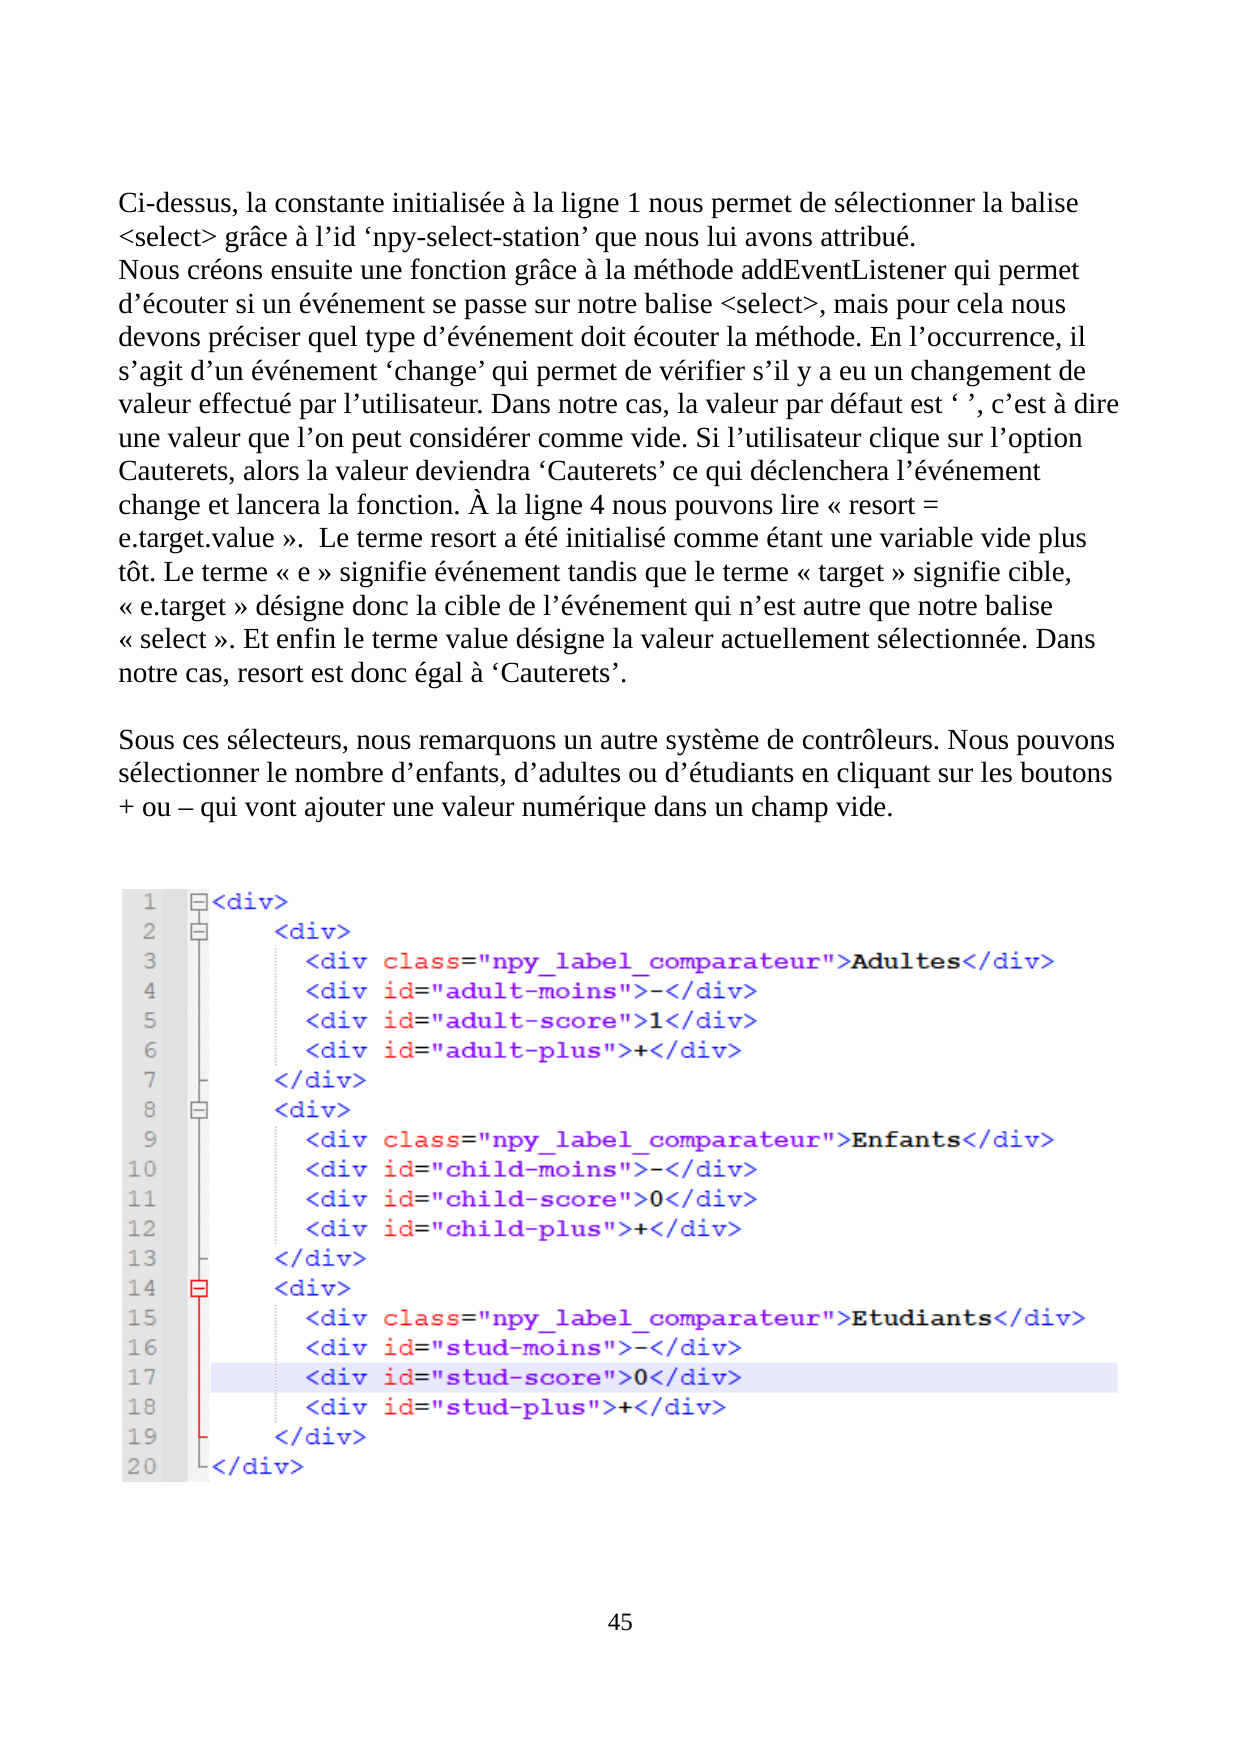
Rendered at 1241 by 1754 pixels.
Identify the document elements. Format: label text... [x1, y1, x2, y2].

text Sous ces sélecteurs, nous remarquons un autre système de contrôleurs. Nous pouvons sélectionner le nombre d’enfants, d’adultes ou d’étudiants en cliquant sur les boutons + ou – qui vont ajouter une valeur numérique dans un champ vide. [118, 722, 1122, 822]
picture [122, 889, 1118, 1482]
text Nous créons ensuite une fonction grâce à la méthode addEventListener qui permet d’écouter si un événement se passe sur notre balise <select>, mais pour cela nous devons préciser quel type d’événement doit écouter la méthode. En l’occurrence, il s’agit d’un événement ‘change’ qui permet de vérifier s’il y a eu un changement de valeur effectué par l’utilisateur. Dans notre cas, la valeur par défaut est ‘ ’, c’est à dire une valeur que l’on peut considérer comme vide. Si l’utilisateur clique sur l’option Cauterets, alors la valeur deviendra ‘Cauterets’ ce qui déclenchera l’événement change et lancera la fonction. À la ligne 4 nous pouvons lire « resort = e.target.value ». Le terme resort a été initialisé comme étant une variable vide plus tôt. Le terme « e » signifie événement tandis que le terme « target » signifie cible, « e.target » désigne donc la cible de l’événement qui n’est autre que notre balise « select ». Et enfin le terme value désigne la valeur actuellement sélectionnée. Dans notre cas, resort est donc égal à ‘Cauterets’. [118, 252, 1122, 688]
text Ci-dessus, la constante initialisée à la ligne 1 nous permet de sélectionner la balise <select> grâce à l’id ‘npy-select-station’ que nous lui avons attribué. [118, 185, 1122, 252]
